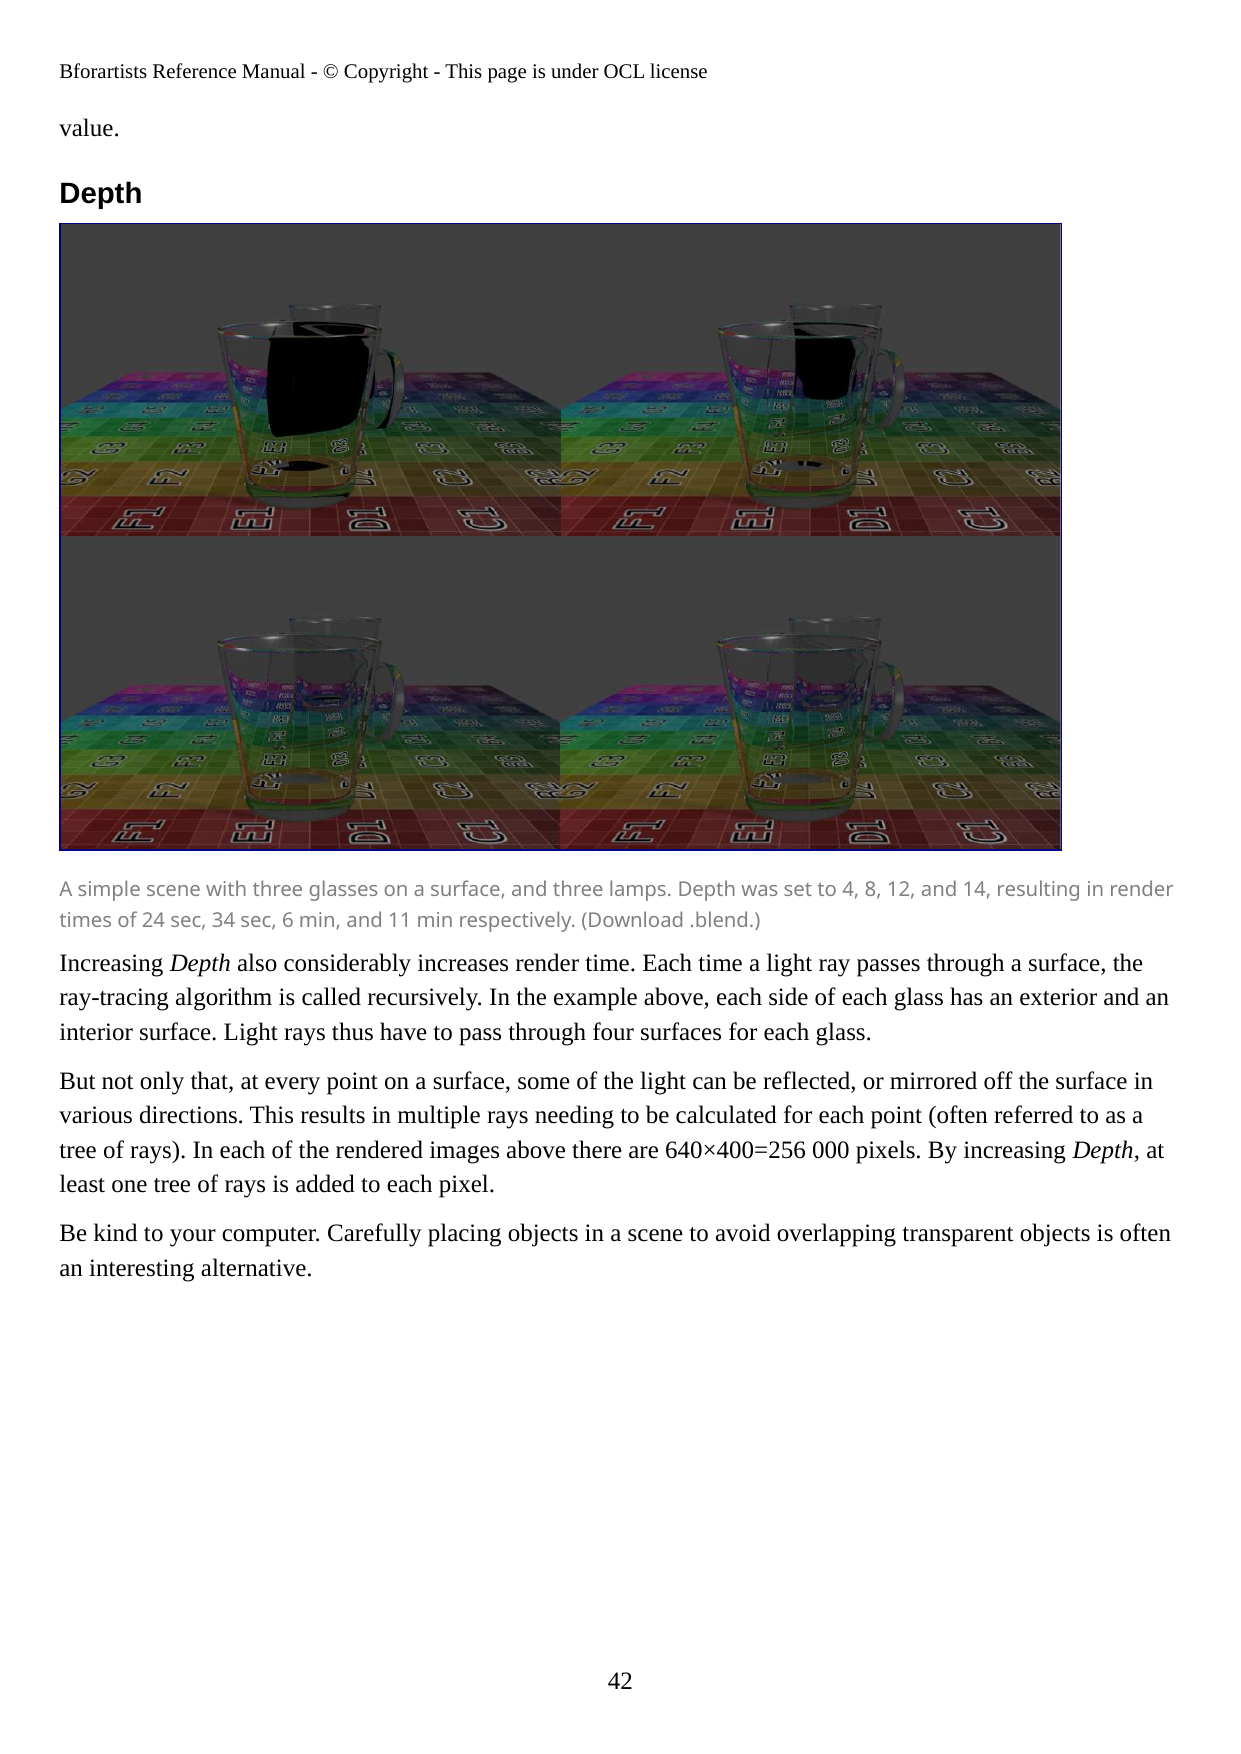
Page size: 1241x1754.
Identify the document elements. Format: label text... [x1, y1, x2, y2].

text Be kind to your computer. Carefully placing objects in a scene to avoid overlapping transparent objects is often an interesting alternative. [59, 1218, 1181, 1282]
text But not only that, at every point on a surface, some of the light can be reflected, or mirrored off the surface in various directions. This results in multiple rays needing to be calculated for each point (often referred to as a tree of rays). In each of the rendered images above there are 640×400=256 000 pixels. By increasing Depth, at least one tree of rays is added to each pixel. [59, 1066, 1181, 1198]
subtitle Depth [59, 176, 1181, 210]
text value. [59, 113, 1181, 141]
text A simple scene with three glasses on a surface, and three lamps. Depth was set to 4, 8, 12, and 14, resulting in render times of 24 sec, 34 sec, 6 min, and 11 min respectively. (Download .blend.) [59, 871, 1181, 933]
picture [61, 224, 1061, 849]
text Increasing Depth also considerably increases render time. Each time a light ray passes through a surface, the ray-tracing algorithm is called recursively. In the example above, each side of each glass has an exterior and an interior surface. Light rays thus have to pass through four surfaces for each glass. [59, 948, 1181, 1046]
